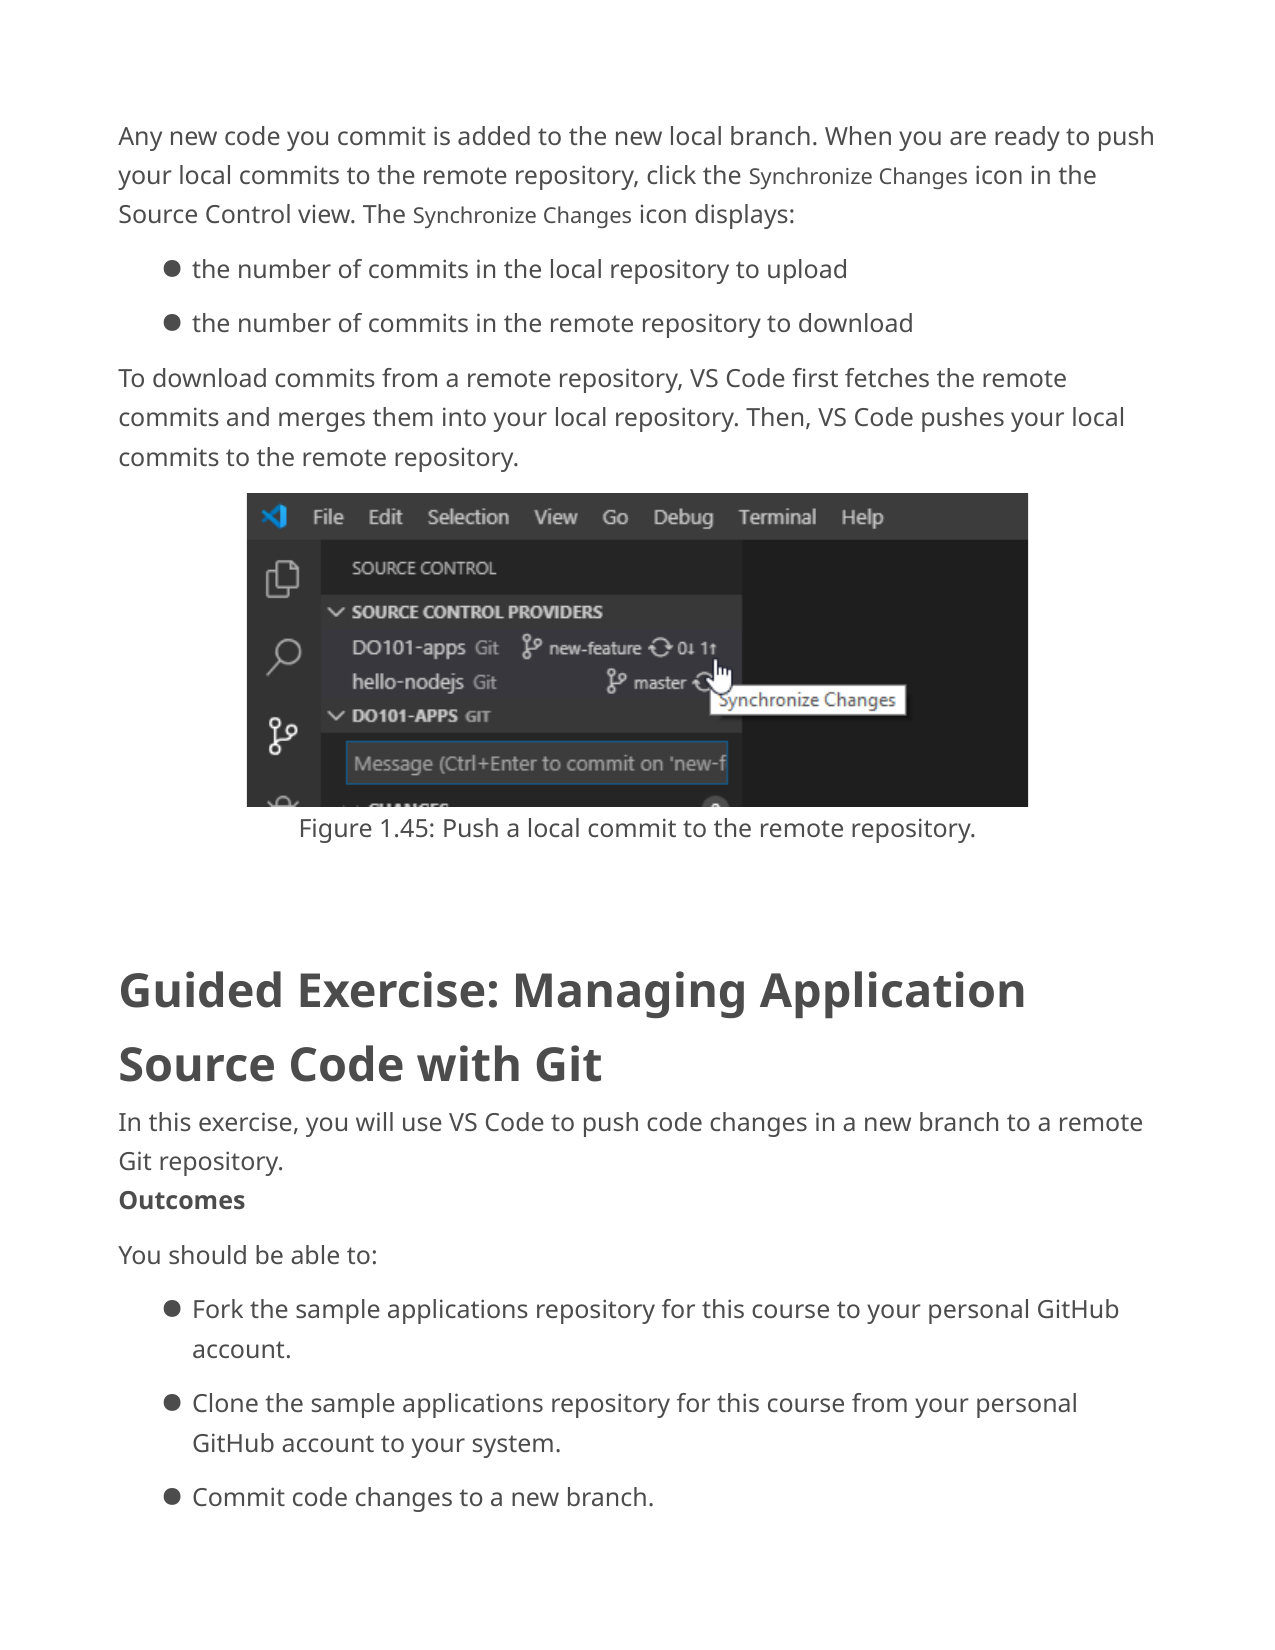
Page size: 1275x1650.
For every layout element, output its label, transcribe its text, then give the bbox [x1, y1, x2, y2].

text To download commits from a remote repository, VS Code first fetches the remote commits and merges them into your local repository. Then, VS Code pushes your local commits to the remote repository. [118, 361, 1157, 473]
list Commit code changes to a new branch. [162, 1480, 1157, 1514]
text Figure 1.45: Push a local commit to the remote repository. [118, 811, 1157, 845]
text In this exercise, you will use VS Code to push code changes in a new branch to a remote Git repository. [118, 1104, 1157, 1177]
list Fork the sample applications repository for this course to your personal GitHub account. [162, 1292, 1157, 1365]
text Guided Exercise: Managing Application Source Code with Git [118, 918, 1157, 1095]
list Clone the sample applications repository for this course from your personal GitHub account to your system. [162, 1386, 1157, 1459]
text Outcomes [118, 1182, 1157, 1217]
list the number of commits in the local repository to upload [162, 251, 1157, 285]
text You should be able to: [118, 1237, 1157, 1271]
picture [246, 493, 1029, 807]
text Any new code you commit is added to the new local branch. When you are ready to push your local commits to the remote repository, click the Synchronize Changes icon in the Source Control view. The Synchronize Changes icon displays: [118, 118, 1157, 231]
list the number of commits in the remote repository to download [162, 306, 1157, 340]
